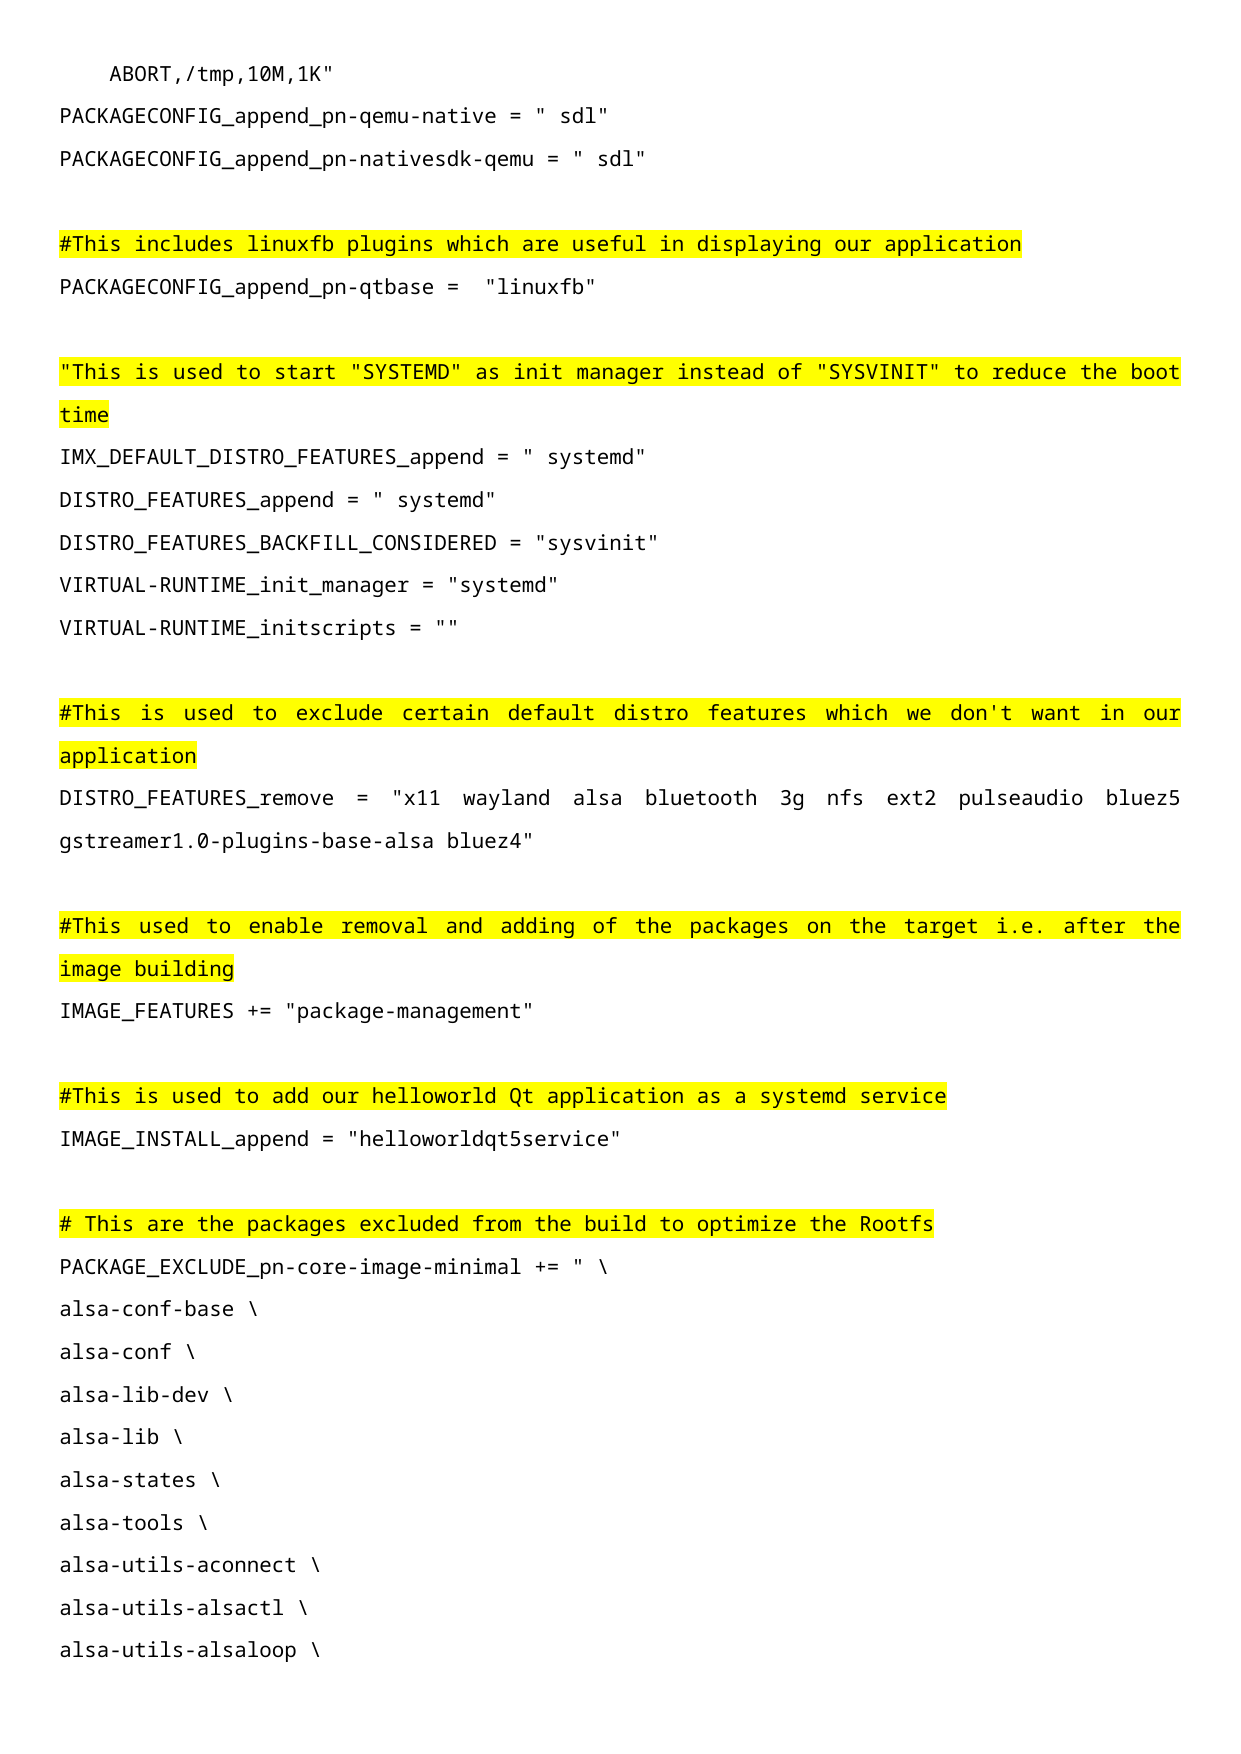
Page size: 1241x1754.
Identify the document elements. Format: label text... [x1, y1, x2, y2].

text VIRTUAL-RUNTIME_init_manager = "systemd" [59, 570, 1181, 599]
text alsa-conf-base \ [59, 1294, 1181, 1323]
text VIRTUAL-RUNTIME_initscripts = "" [59, 613, 1181, 641]
text # This are the packages excluded from the build to optimize the Rootfs [59, 1209, 1181, 1238]
text alsa-utils-aconnect \ [59, 1550, 1181, 1579]
text PACKAGECONFIG_append_pn-qemu-native = " sdl" [59, 102, 1181, 130]
text alsa-states \ [59, 1465, 1181, 1493]
text IMAGE_INSTALL_append = "helloworldqt5service" [59, 1124, 1181, 1153]
text IMX_DEFAULT_DISTRO_FEATURES_append = " systemd" [59, 442, 1181, 471]
text IMAGE_FEATURES += "package-management" [59, 996, 1181, 1025]
text "This is used to start "SYSTEMD" as init manager instead of "SYSVINIT" to reduce the boot time [59, 357, 1181, 428]
text PACKAGECONFIG_append_pn-nativesdk-qemu = " sdl" [59, 144, 1181, 173]
text DISTRO_FEATURES_BACKFILL_CONSIDERED = "sysvinit" [59, 528, 1181, 556]
text alsa-lib \ [59, 1422, 1181, 1451]
text alsa-lib-dev \ [59, 1380, 1181, 1408]
text PACKAGECONFIG_append_pn-qtbase = "linuxfb" [59, 272, 1181, 301]
text DISTRO_FEATURES_append = " systemd" [59, 485, 1181, 513]
text #This includes linuxfb plugins which are useful in displaying our application [59, 229, 1181, 258]
text ABORT,/tmp,10M,1K" [59, 59, 1181, 87]
text alsa-tools \ [59, 1508, 1181, 1536]
text #This used to enable removal and adding of the packages on the target i.e. after the image building [59, 911, 1181, 982]
text DISTRO_FEATURES_remove = "x11 wayland alsa bluetooth 3g nfs ext2 pulseaudio bluez5 gstreamer1.0-plugins-base-alsa bluez4" [59, 783, 1181, 854]
text #This is used to add our helloworld Qt application as a systemd service [59, 1082, 1181, 1110]
text PACKAGE_EXCLUDE_pn-core-image-minimal += " \ [59, 1252, 1181, 1280]
text alsa-utils-alsactl \ [59, 1593, 1181, 1621]
text alsa-utils-alsaloop \ [59, 1635, 1181, 1664]
text alsa-conf \ [59, 1337, 1181, 1366]
text #This is used to exclude certain default distro features which we don't want in our application [59, 698, 1181, 769]
